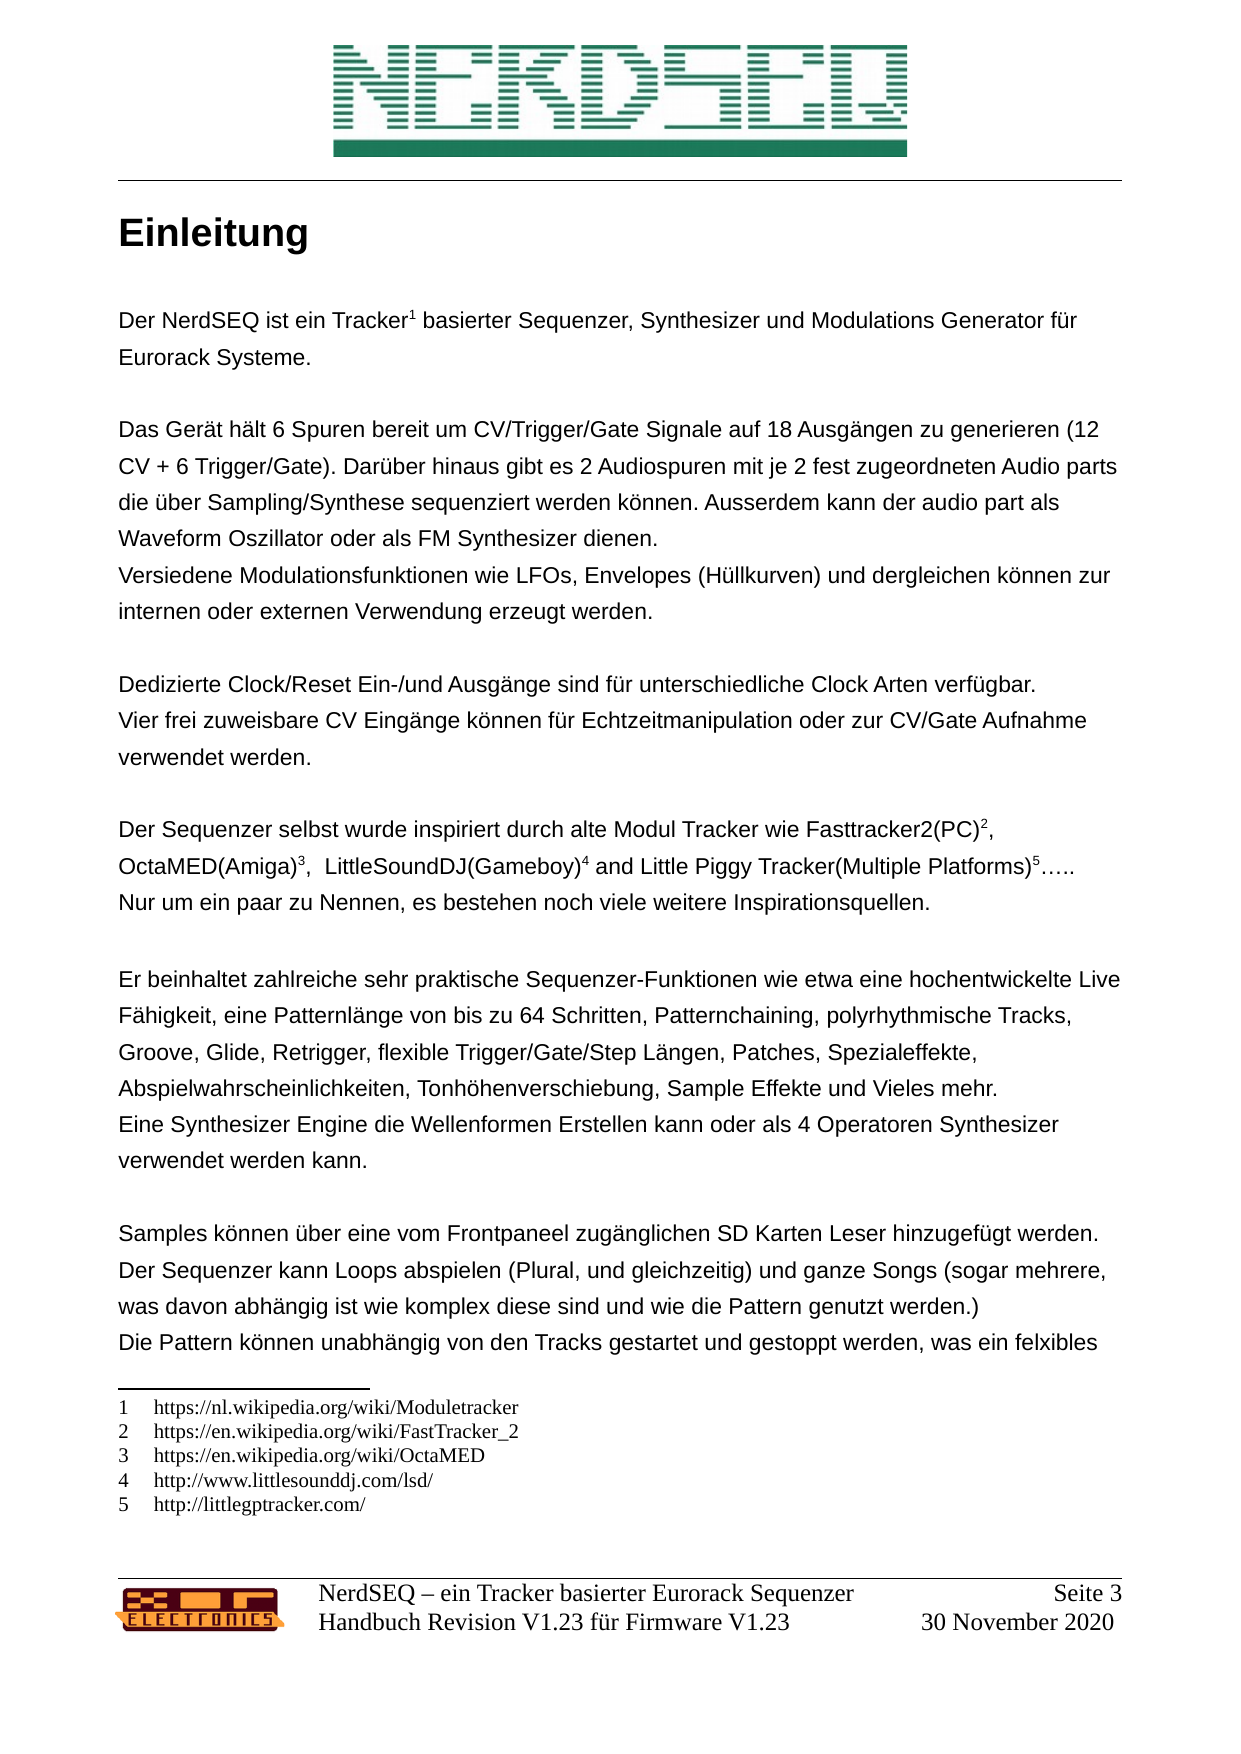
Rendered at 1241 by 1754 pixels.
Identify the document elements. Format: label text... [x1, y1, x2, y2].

text https://en.wikipedia.org/wiki/OctaMED [118, 1443, 1122, 1467]
text Das Gerät hält 6 Spuren bereit um CV/Trigger/Gate Signale auf 18 Ausgängen zu generieren (12 CV + 6 Trigger/Gate). Darüber hinaus gibt es 2 Audiospuren mit je 2 fest zugeordneten Audio parts die über Sampling/Synthese sequenziert werden können. Ausserdem kann der audio part als Waveform Oszillator oder als FM Synthesizer dienen. Versiedene Modulationsfunktionen wie LFOs, Envelopes (Hüllkurven) und dergleichen können zur internen oder externen Verwendung erzeugt werden. Dedizierte Clock/Reset Ein-/und Ausgänge sind für unterschiedliche Clock Arten verfügbar. Vier frei zuweisbare CV Eingänge können für Echtzeitmanipulation oder zur CV/Gate Aufnahme verwendet werden. [118, 416, 1122, 770]
text https://nl.wikipedia.org/wiki/Moduletracker [118, 1395, 1122, 1419]
subtitle Einleitung [118, 209, 1122, 255]
text Der NerdSEQ ist ein Tracker basierter Sequenzer, Synthesizer und Modulations Generator für Eurorack Systeme. [118, 307, 1122, 370]
text https://en.wikipedia.org/wiki/FastTracker_2 [118, 1419, 1122, 1443]
picture [333, 45, 908, 157]
text Er beinhaltet zahlreiche sehr praktische Sequenzer-Funktionen wie etwa eine hochentwickelte Live Fähigkeit, eine Patternlänge von bis zu 64 Schritten, Patternchaining, polyrhythmische Tracks, Groove, Glide, Retrigger, flexible Trigger/Gate/Step Längen, Patches, Spezialeffekte, Abspielwahrscheinlichkeiten, Tonhöhenverschiebung, Sample Effekte und Vieles mehr. Eine Synthesizer Engine die Wellenformen Erstellen kann oder als 4 Operatoren Synthesizer verwendet werden kann. Samples können über eine vom Frontpaneel zugänglichen SD Karten Leser hinzugefügt werden. Der Sequenzer kann Loops abspielen (Plural, und gleichzeitig) und ganze Songs (sogar mehrere, was davon abhängig ist wie komplex diese sind und wie die Pattern genutzt werden.) Die Pattern können unabhängig von den Tracks gestartet und gestoppt werden, was ein felxibles [118, 966, 1122, 1356]
text http://littlegptracker.com/ [118, 1492, 1122, 1516]
picture [115, 1584, 285, 1634]
text Der Sequenzer selbst wurde inspiriert durch alte Modul Tracker wie Fasttracker2(PC), OctaMED(Amiga), LittleSoundDJ(Gameboy) and Little Piggy Tracker(Multiple Platforms)….. Nur um ein paar zu Nennen, es bestehen noch viele weitere Inspirationsquellen. [118, 816, 1122, 955]
text http://www.littlesounddj.com/lsd/ [118, 1467, 1122, 1492]
